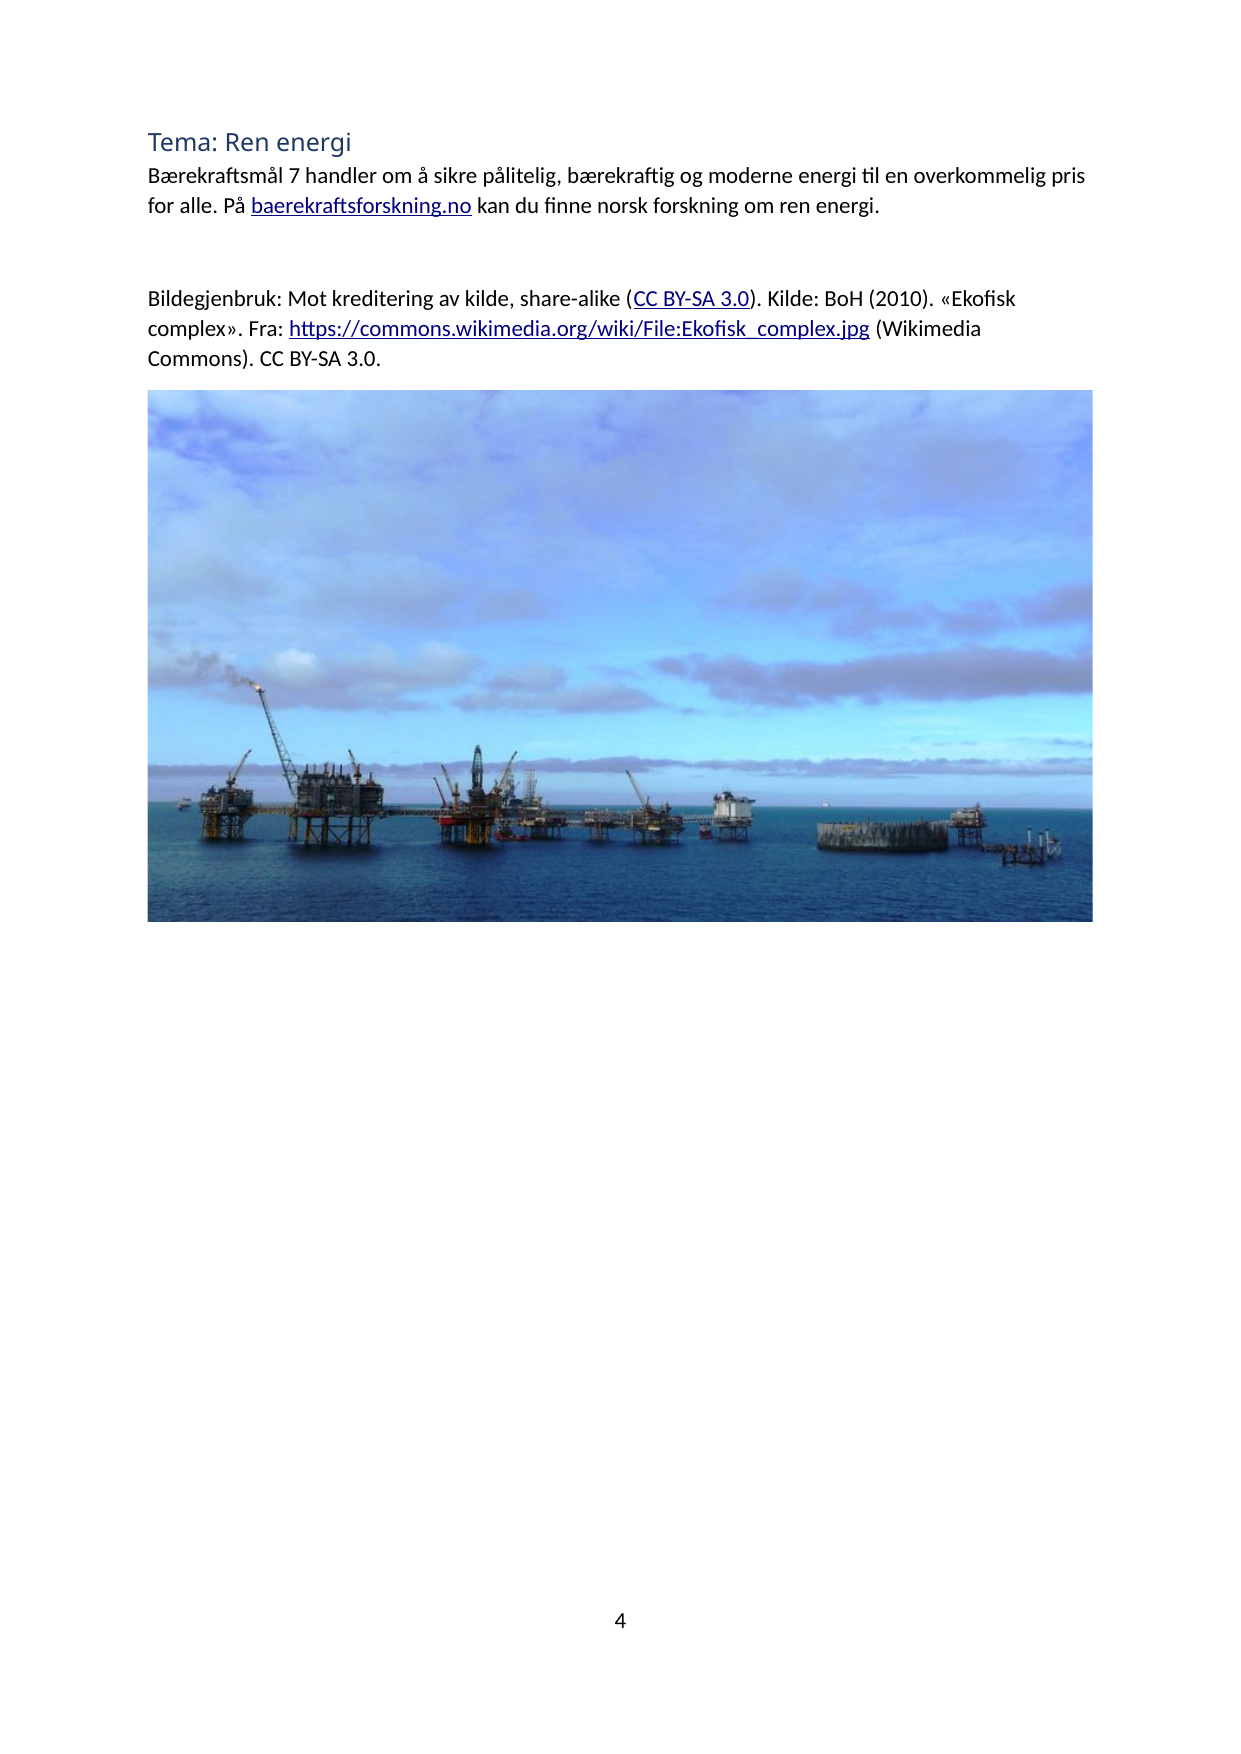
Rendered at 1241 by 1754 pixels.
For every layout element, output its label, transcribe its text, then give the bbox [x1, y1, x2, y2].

text Bærekraftsmål 7 handler om å sikre pålitelig, bærekraftig og moderne energi til en overkommelig pris for alle. På baerekraftsforskning.no kan du finne norsk forskning om ren energi. [148, 161, 1093, 219]
text Bildegjenbruk: Mot kreditering av kilde, share-alike (CC BY-SA 3.0). Kilde: BoH (2010). «Ekofisk complex». Fra: https://commons.wikimedia.org/wiki/File:Ekofisk_complex.jpg (Wikimedia Commons). CC BY-SA 3.0. [148, 284, 1093, 372]
subtitle Tema: Ren energi [148, 124, 1093, 158]
